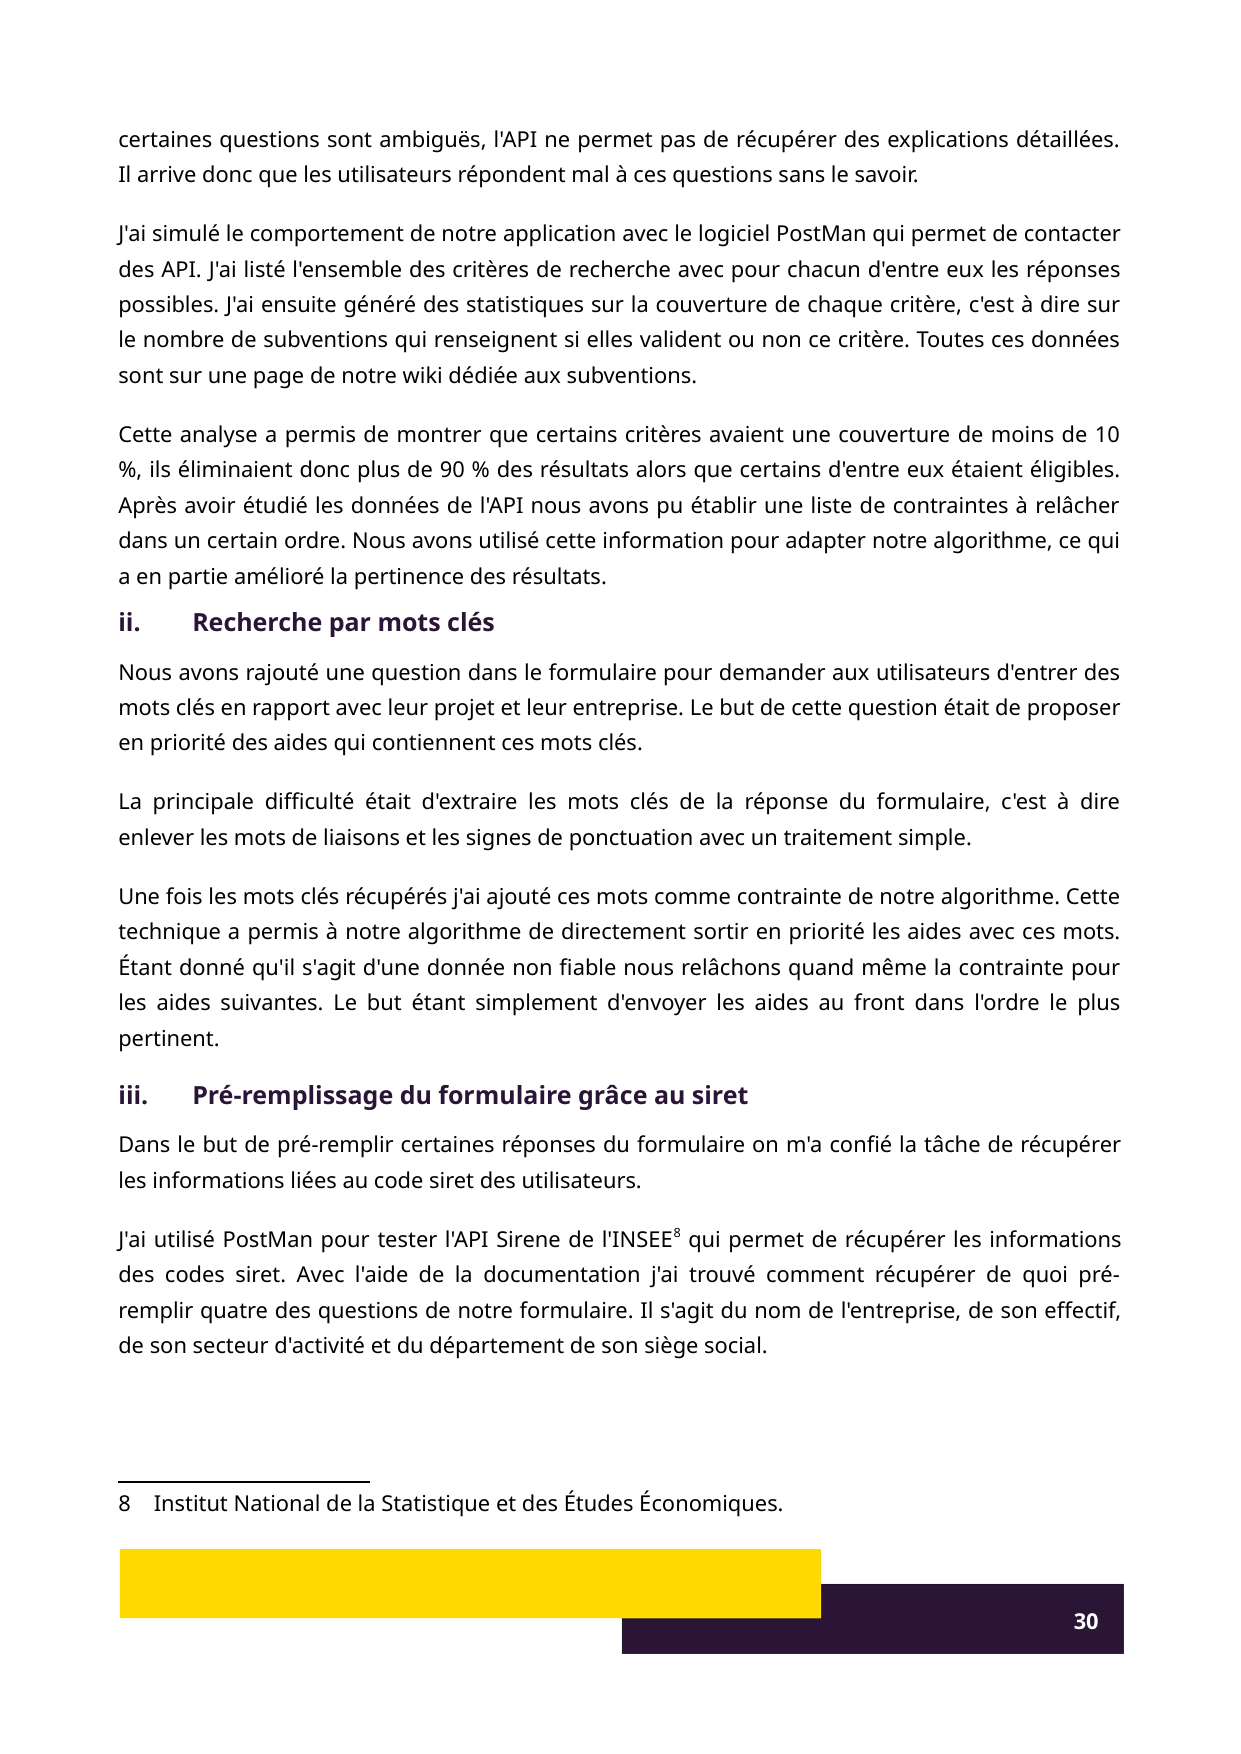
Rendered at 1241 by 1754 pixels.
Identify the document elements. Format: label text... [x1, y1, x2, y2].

text certaines questions sont ambiguës, l'API ne permet pas de récupérer des explications détaillées. Il arrive donc que les utilisateurs répondent mal à ces questions sans le savoir. [118, 118, 1122, 189]
text Dans le but de pré-remplir certaines réponses du formulaire on m'a confié la tâche de récupérer les informations liées au code siret des utilisateurs. [118, 1124, 1122, 1194]
text Nous avons rajouté une question dans le formulaire pour demander aux utilisateurs d'entrer des mots clés en rapport avec leur projet et leur entreprise. Le but de cette question était de proposer en priorité des aides qui contiennent ces mots clés. [118, 651, 1122, 757]
subtitle iii. Pré-remplissage du formulaire grâce au siret [118, 1076, 1122, 1111]
subtitle ii. Recherche par mots clés [118, 603, 1122, 638]
picture [119, 1549, 1124, 1654]
text Institut National de la Statistique et des Études Économiques. [118, 1488, 1122, 1517]
text Cette analyse a permis de montrer que certains critères avaient une couverture de moins de 10 %, ils éliminaient donc plus de 90 % des résultats alors que certains d'entre eux étaient éligibles. Après avoir étudié les données de l'API nous avons pu établir une liste de contraintes à relâcher dans un certain ordre. Nous avons utilisé cette information pour adapter notre algorithme, ce qui a en partie amélioré la pertinence des résultats. [118, 413, 1122, 590]
text La principale difficulté était d'extraire les mots clés de la réponse du formulaire, c'est à dire enlever les mots de liaisons et les signes de ponctuation avec un traitement simple. [118, 781, 1122, 852]
text J'ai simulé le comportement de notre application avec le logiciel PostMan qui permet de contacter des API. J'ai listé l'ensemble des critères de recherche avec pour chacun d'entre eux les réponses possibles. J'ai ensuite généré des statistiques sur la couverture de chaque critère, c'est à dire sur le nombre de subventions qui renseignent si elles valident ou non ce critère. Toutes ces données sont sur une page de notre wiki dédiée aux subventions. [118, 213, 1122, 390]
text Une fois les mots clés récupérés j'ai ajouté ces mots comme contrainte de notre algorithme. Cette technique a permis à notre algorithme de directement sortir en priorité les aides avec ces mots. Étant donné qu'il s'agit d'une donnée non fiable nous relâchons quand même la contrainte pour les aides suivantes. Le but étant simplement d'envoyer les aides au front dans l'ordre le plus pertinent. [118, 875, 1122, 1052]
text J'ai utilisé PostMan pour tester l'API Sirene de l'INSEE qui permet de récupérer les informations des codes siret. Avec l'aide de la documentation j'ai trouvé comment récupérer de quoi pré-remplir quatre des questions de notre formulaire. Il s'agit du nom de l'entreprise, de son effectif, de son secteur d'activité et du département de son siège social. [118, 1218, 1122, 1360]
